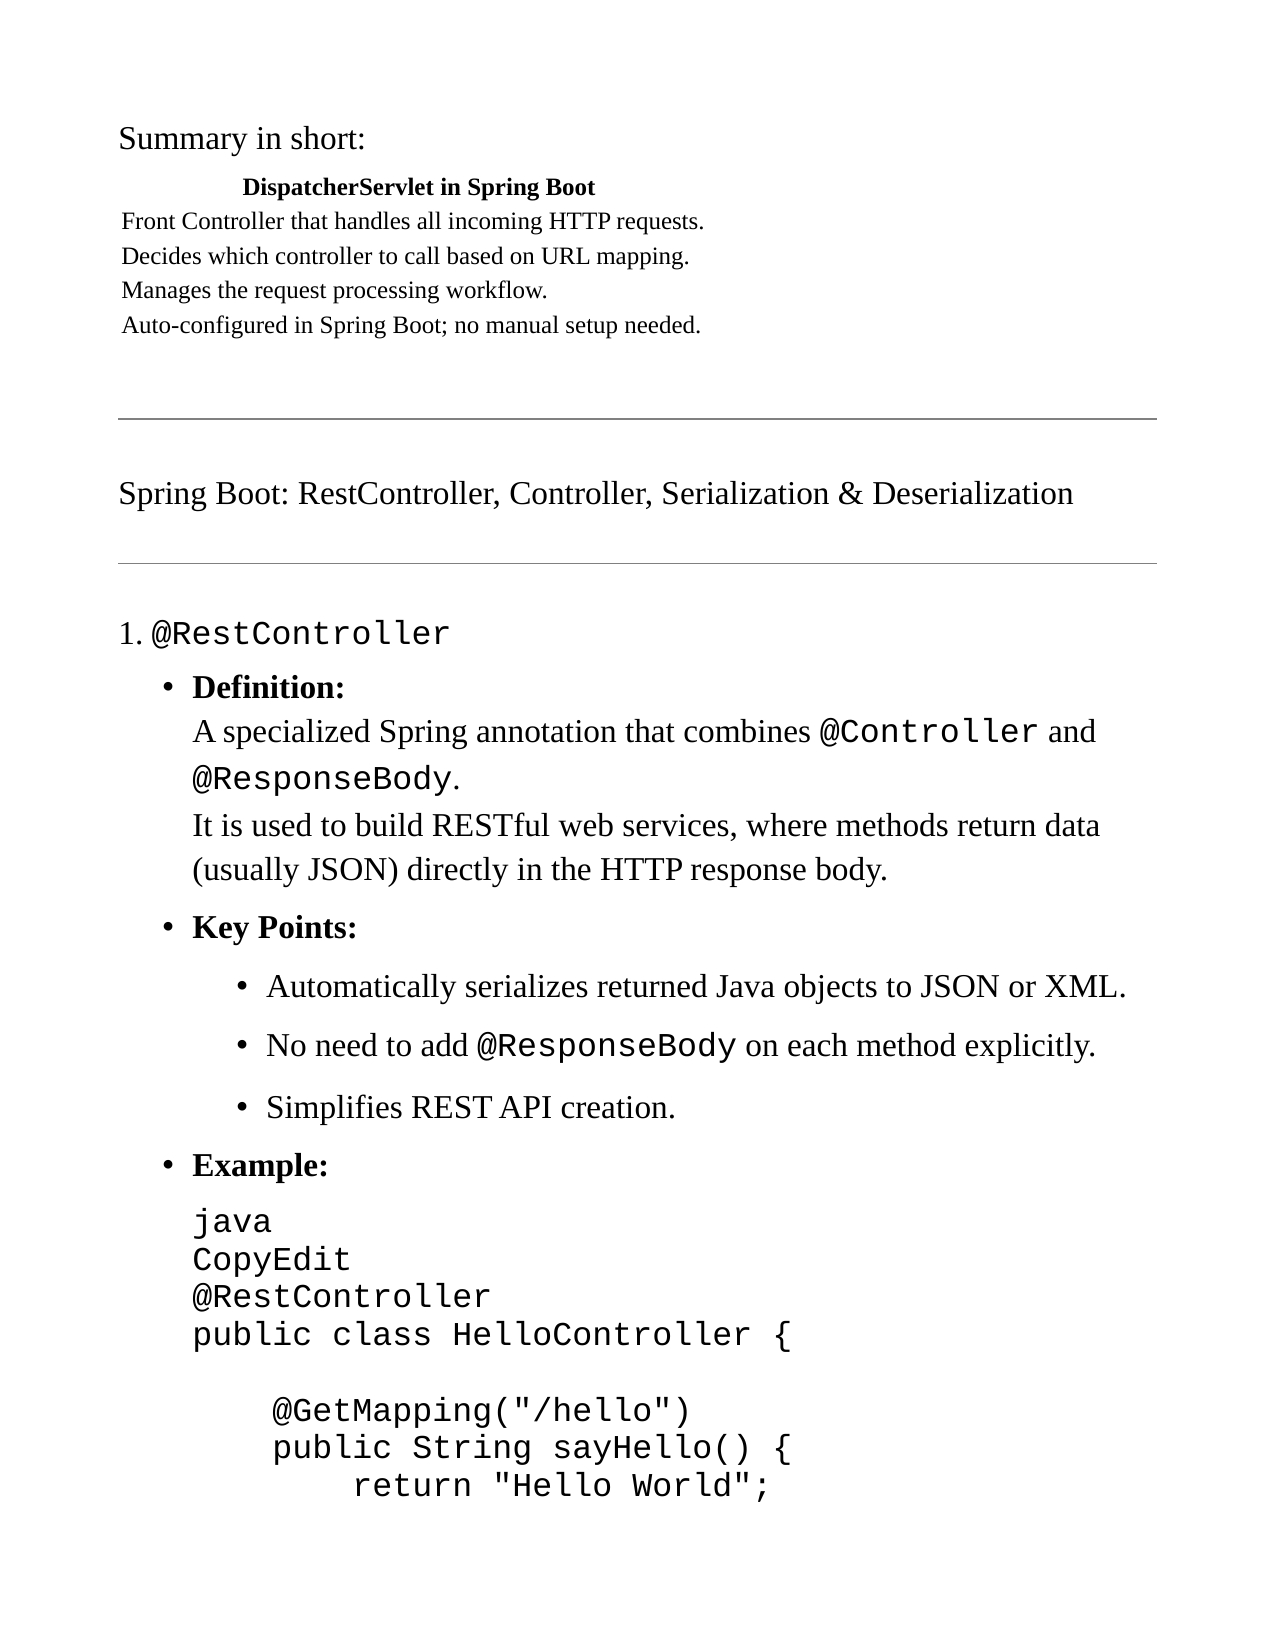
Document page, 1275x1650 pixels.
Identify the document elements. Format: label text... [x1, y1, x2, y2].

list Simplifies REST API creation. [236, 1087, 1157, 1125]
list public String sayHello() { [162, 1431, 1157, 1469]
list @GetMapping("/hello") [162, 1393, 1157, 1431]
list @RestController [162, 1280, 1157, 1318]
list No need to add @ResponseBody on each method explicitly. [236, 1025, 1157, 1066]
table_cell Front Controller that handles all incoming HTTP requests. [118, 204, 720, 238]
list Definition: A specialized Spring annotation that combines @Controller and @ResponseBody. It is used to build RESTful web services, where methods return data (usually JSON) directly in the HTTP response body. [162, 667, 1157, 887]
list CopyEdit [162, 1242, 1157, 1280]
list Key Points: [162, 908, 1157, 946]
list Automatically serializes returned Java objects to JSON or XML. [236, 966, 1157, 1005]
table_cell Auto-configured in Spring Boot; no manual setup needed. [118, 307, 720, 342]
subtitle 1. @RestController [118, 613, 1157, 654]
list return "Hello World"; [162, 1469, 1157, 1507]
list java [162, 1204, 1157, 1242]
subtitle Summary in short: [118, 118, 1157, 156]
table_cell Manages the request processing workflow. [118, 273, 720, 307]
subtitle Spring Boot: RestController, Controller, Serialization & Deserialization [118, 473, 1157, 512]
table_header DispatcherServlet in Spring Boot [118, 169, 720, 203]
list public class HelloController { [162, 1318, 1157, 1356]
table_cell Decides which controller to call based on URL mapping. [118, 238, 720, 273]
list Example: [162, 1146, 1157, 1184]
